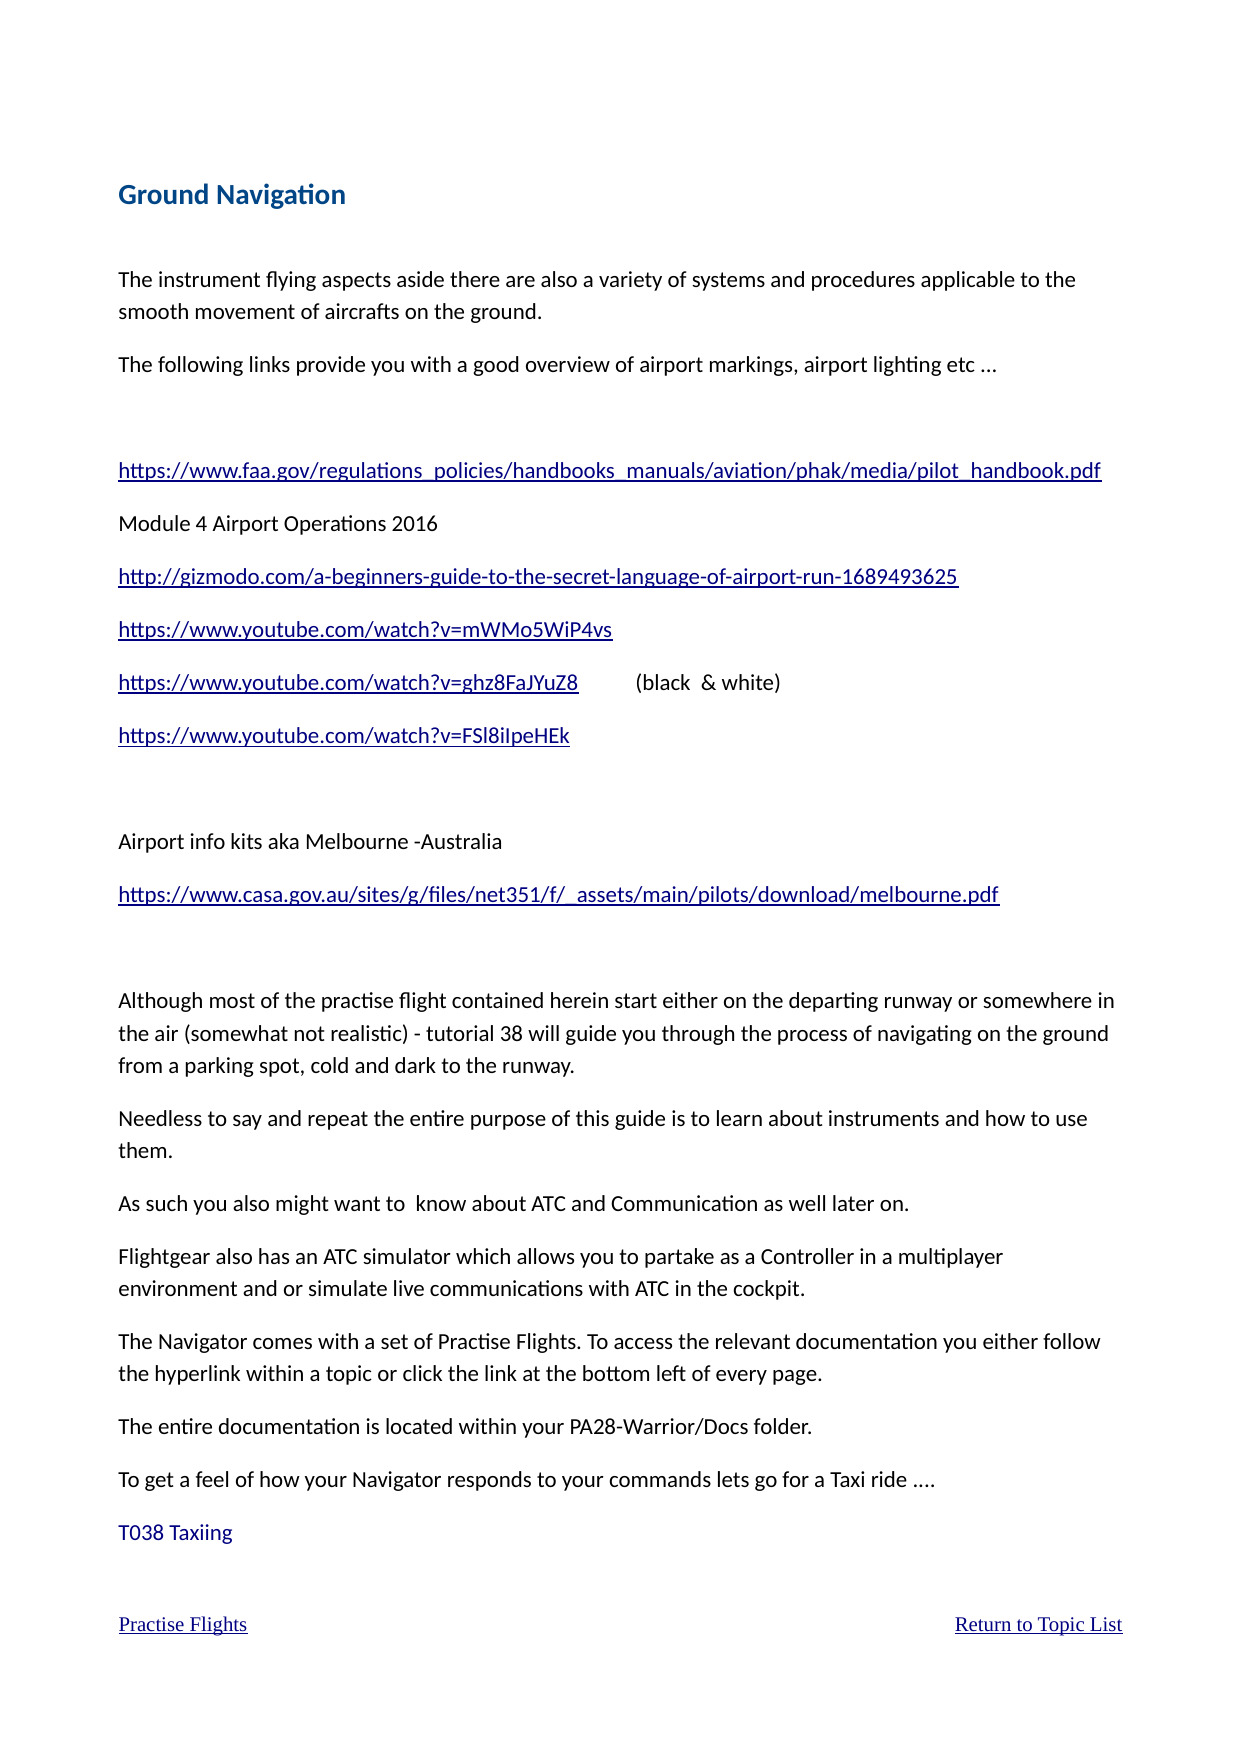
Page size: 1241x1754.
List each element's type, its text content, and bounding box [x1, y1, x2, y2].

text T038 Taxiing [118, 1518, 1122, 1547]
text http://gizmodo.com/a-beginners-guide-to-the-secret-language-of-airport-run-1689493625 [118, 562, 1122, 590]
text The following links provide you with a good overview of airport markings, airport lighting etc ... [118, 350, 1122, 378]
text To get a feel of how your Navigator responds to your commands lets go for a Taxi ride .... [118, 1466, 1122, 1493]
text Flightgear also has an ATC simulator which allows you to partake as a Controller in a multiplayer environment and or simulate live communications with ATC in the cockpit. [118, 1242, 1122, 1302]
text Airport info kits aka Melbourne -Australia [118, 827, 1122, 855]
text https://www.youtube.com/watch?v=mWMo5WiP4vs [118, 615, 1122, 643]
text The Navigator comes with a set of Practise Flights. To access the relevant documentation you either follow the hyperlink within a topic or click the link at the bottom left of every page. [118, 1327, 1122, 1387]
text As such you also might want to know about ATC and Communication as well later on. [118, 1189, 1122, 1217]
text https://www.faa.gov/regulations_policies/handbooks_manuals/aviation/phak/media/pilot_handbook.pdf [118, 456, 1122, 484]
text https://www.youtube.com/watch?v=FSl8iIpeHEk [118, 721, 1122, 749]
text https://www.youtube.com/watch?v=ghz8FaJYuZ8 (black & white) [118, 668, 1122, 696]
text https://www.casa.gov.au/sites/g/files/net351/f/_assets/main/pilots/download/melbourne.pdf [118, 880, 1122, 908]
text The entire documentation is located within your PA28-Warrior/Docs folder. [118, 1412, 1122, 1441]
text The instrument flying aspects aside there are also a variety of systems and procedures applicable to the smooth movement of aircrafts on the ground. [118, 265, 1122, 325]
text Module 4 Airport Operations 2016 [118, 509, 1122, 537]
text Ground Navigation [118, 176, 1122, 212]
text Although most of the practise flight contained herein start either on the departing runway or somewhere in the air (somewhat not realistic) - tutorial 38 will guide you through the process of navigating on the ground from a parking spot, cold and dark to the runway. [118, 986, 1122, 1079]
text Needless to say and repeat the entire purpose of this guide is to learn about instruments and how to use them. [118, 1104, 1122, 1164]
